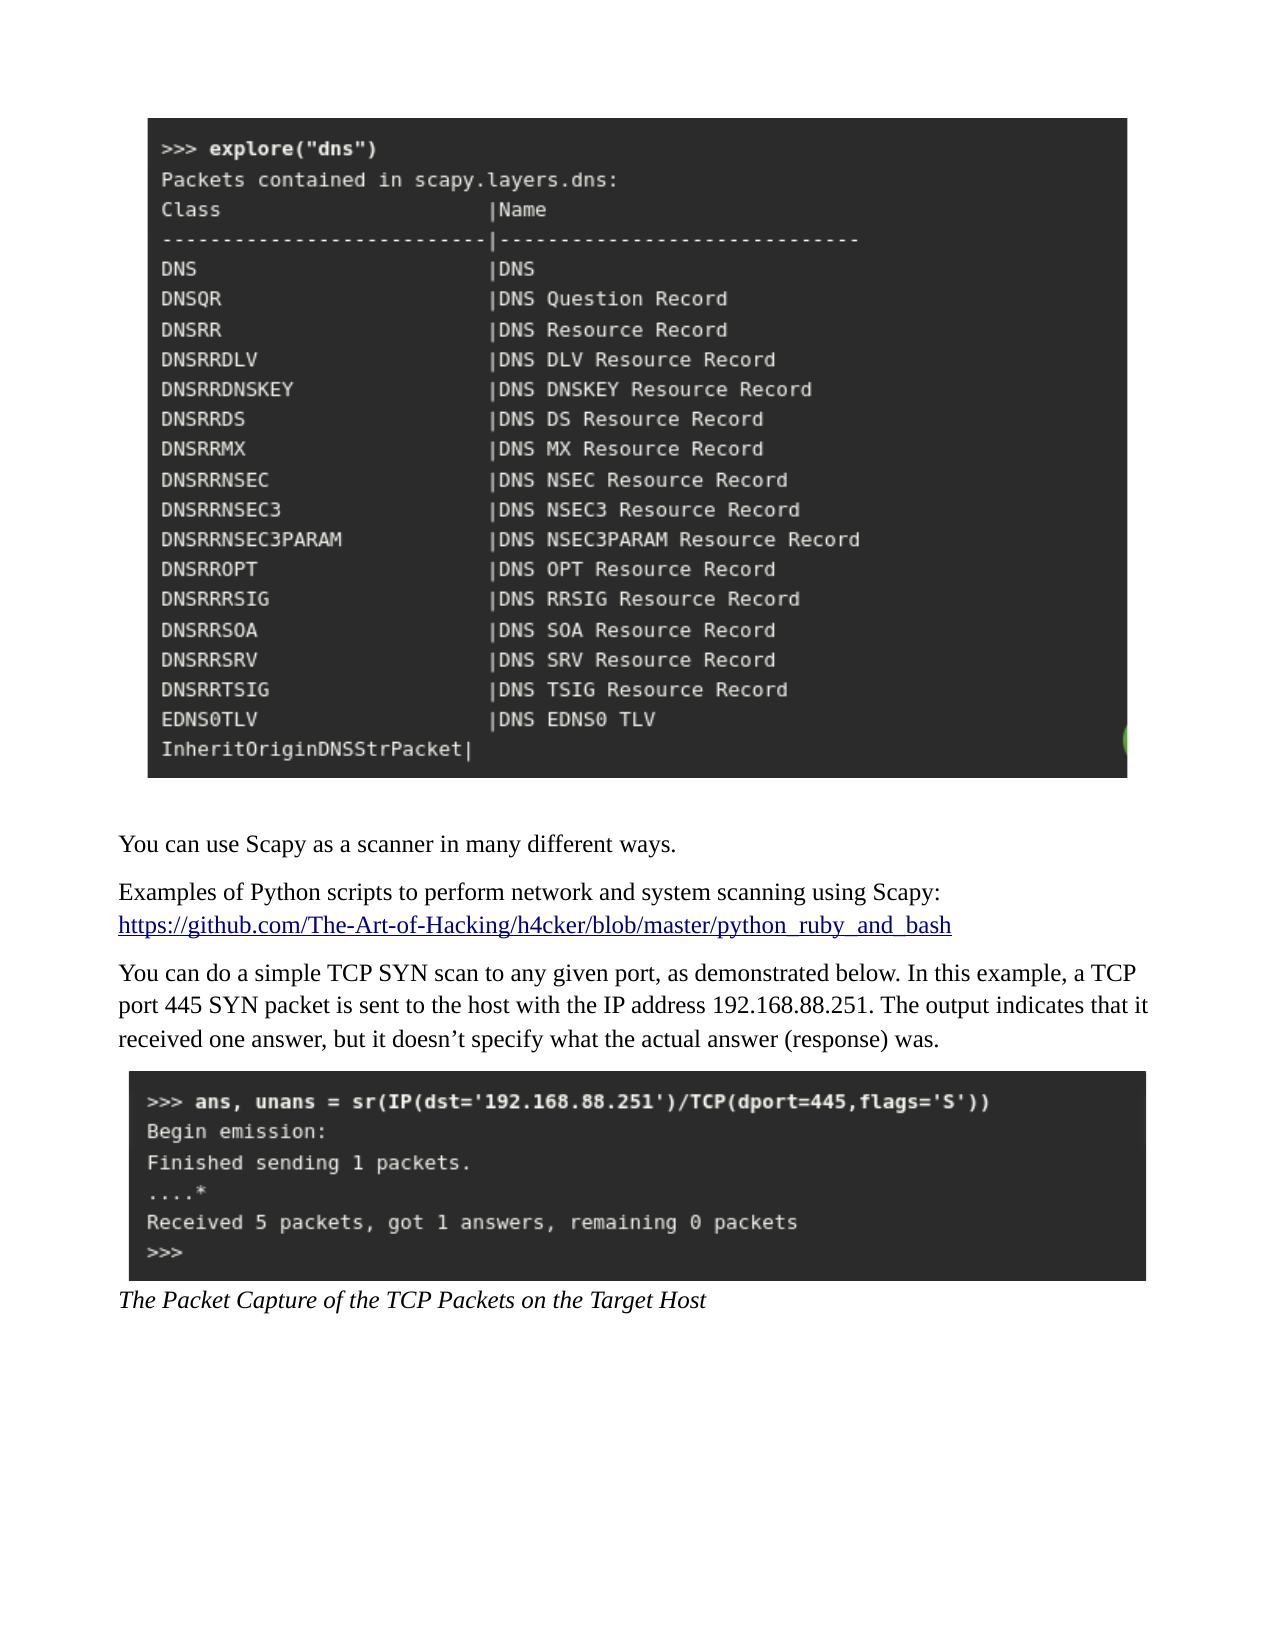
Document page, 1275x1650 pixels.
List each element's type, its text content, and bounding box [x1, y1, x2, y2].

picture [128, 1071, 1147, 1281]
text The Packet Capture of the TCP Packets on the Target Host [118, 1071, 1157, 1314]
text You can do a simple TCP SYN scan to any given port, as demonstrated below. In this example, a TCP port 445 SYN packet is sent to the host with the IP address 192.168.88.251. The output indicates that it received one answer, but it doesn’t specify what the actual answer (response) was. [118, 958, 1157, 1052]
picture [147, 118, 1128, 778]
text You can use Scapy as a scanner in many different ways. [118, 829, 1157, 858]
text Examples of Python scripts to perform network and system scanning using Scapy: https://github.com/The-Art-of-Hacking/h4cker/blob/master/python_ruby_and_bash [118, 877, 1157, 939]
